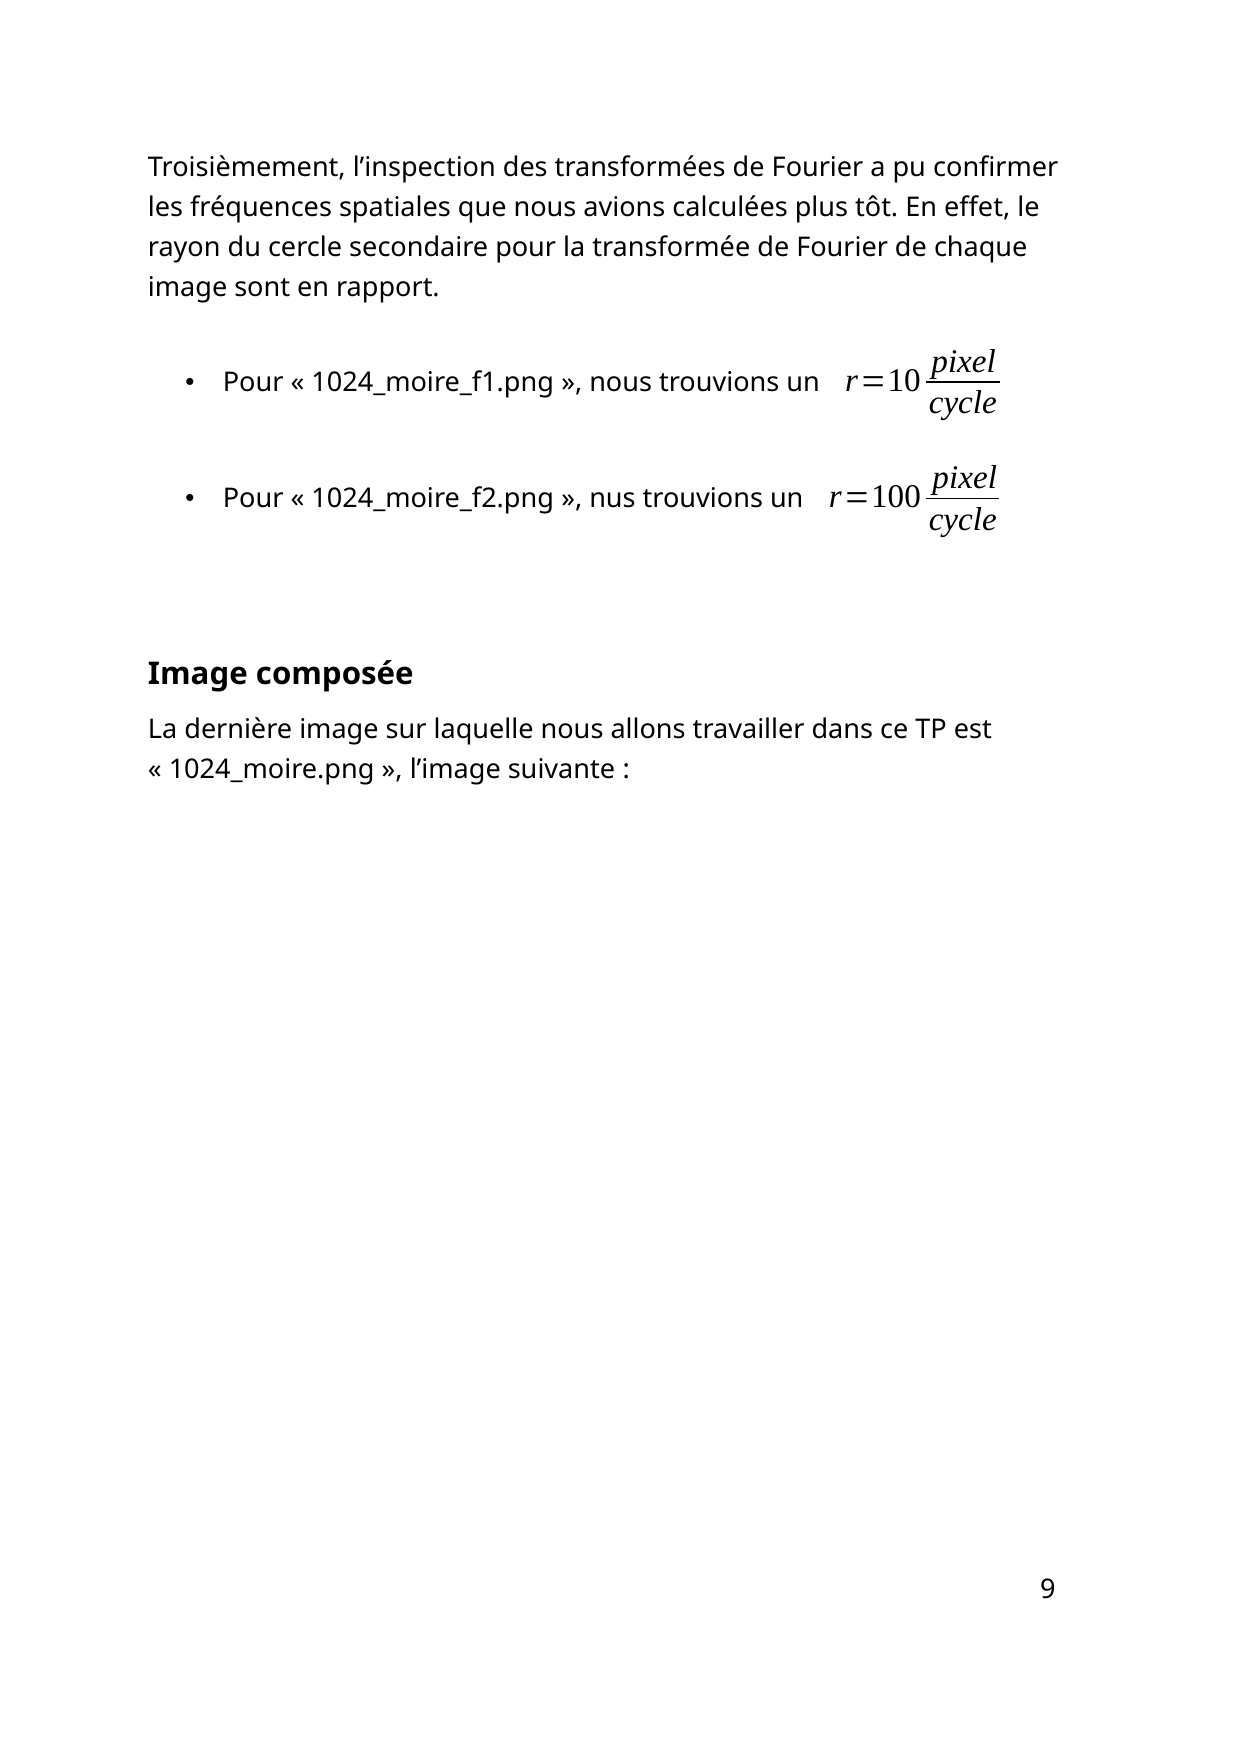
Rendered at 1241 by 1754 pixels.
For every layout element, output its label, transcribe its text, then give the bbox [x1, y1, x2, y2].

text La dernière image sur laquelle nous allons travailler dans ce TP est « 1024_moire.png », l’image suivante : [148, 709, 1093, 786]
text Image composée [148, 651, 1093, 693]
text Troisièmement, l’inspection des transformées de Fourier a pu confirmer les fréquences spatiales que nous avions calculées plus tôt. En effet, le rayon du cercle secondaire pour la transformée de Fourier de chaque image sont en rapport. [148, 148, 1093, 304]
list Pour « 1024_moire_f2.png », nus trouvions un [185, 459, 1093, 537]
list Pour « 1024_moire_f1.png », nous trouvions un [185, 342, 1093, 421]
